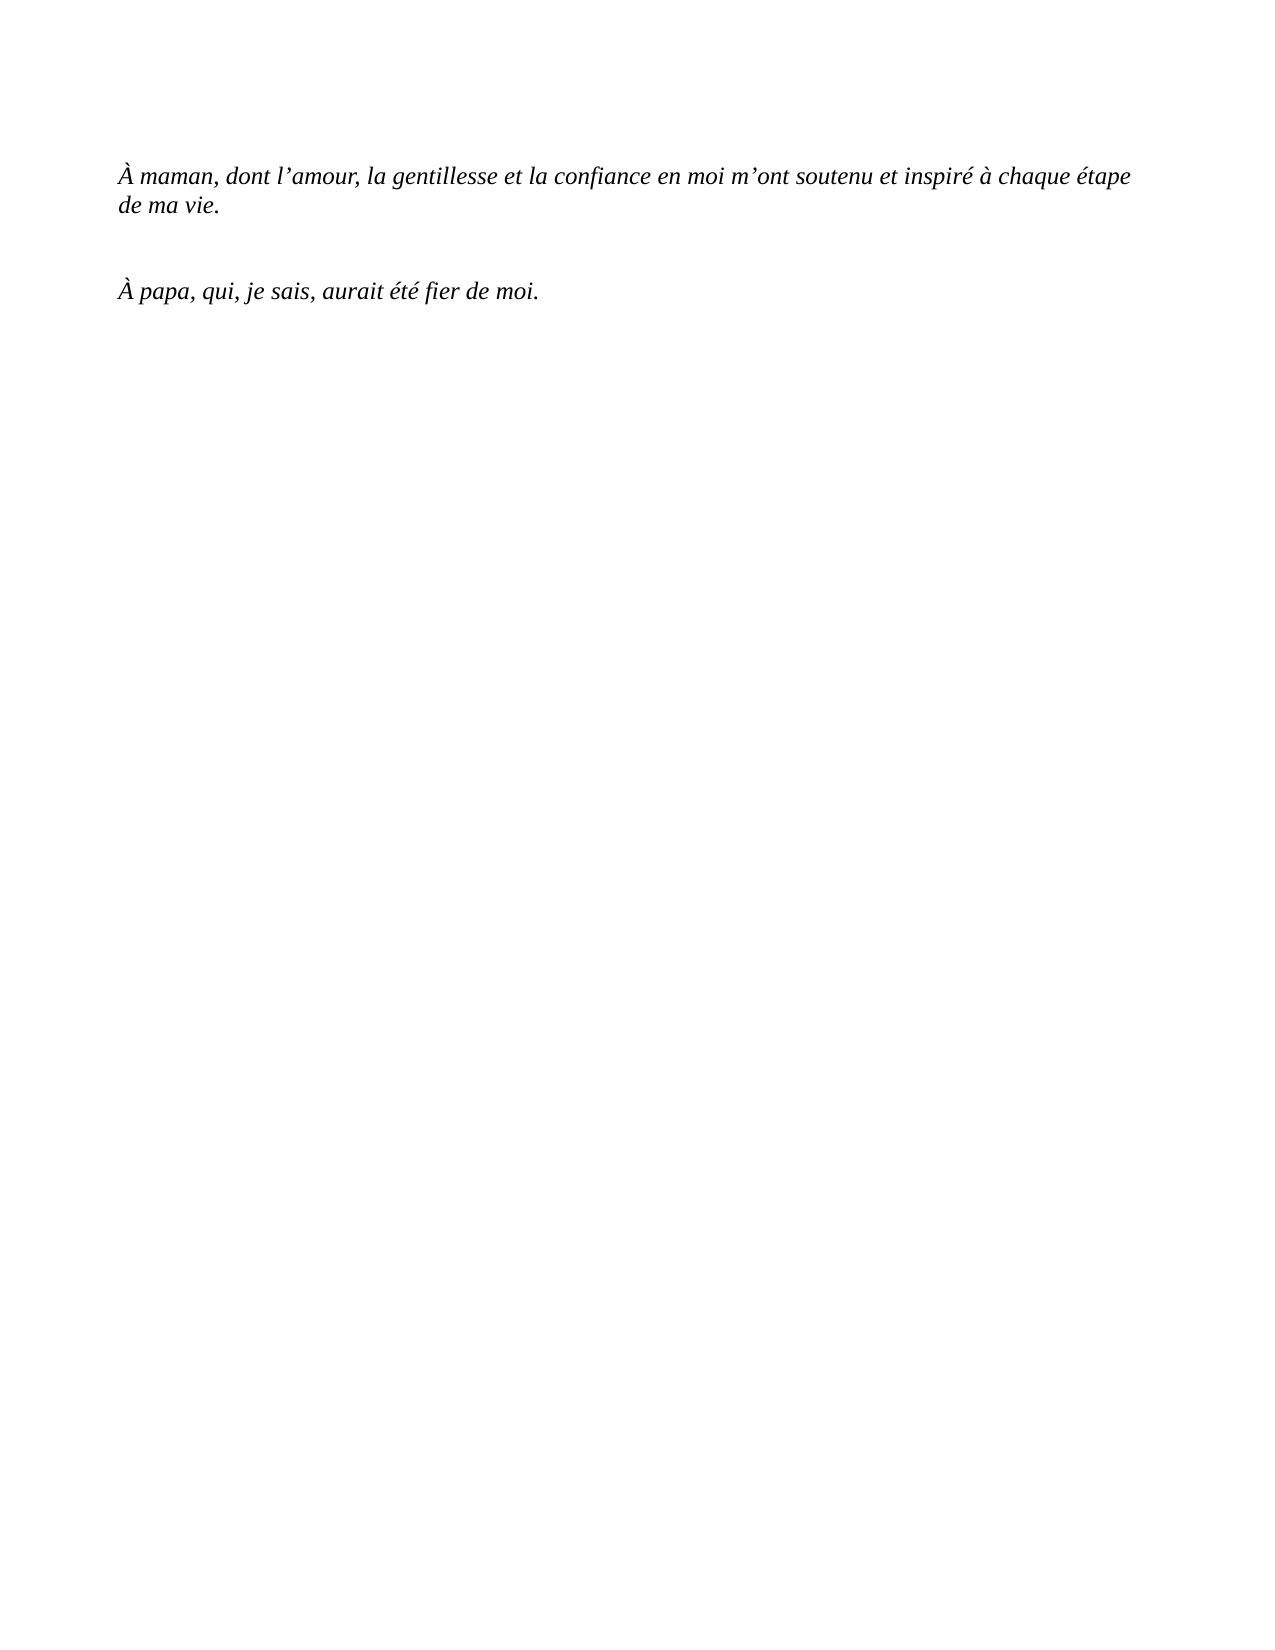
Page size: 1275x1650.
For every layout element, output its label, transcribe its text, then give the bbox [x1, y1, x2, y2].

text À maman, dont l’amour, la gentillesse et la confiance en moi m’ont soutenu et inspiré à chaque étape de ma vie. [118, 161, 1157, 219]
text À papa, qui, je sais, aurait été fier de moi. [118, 276, 1157, 305]
